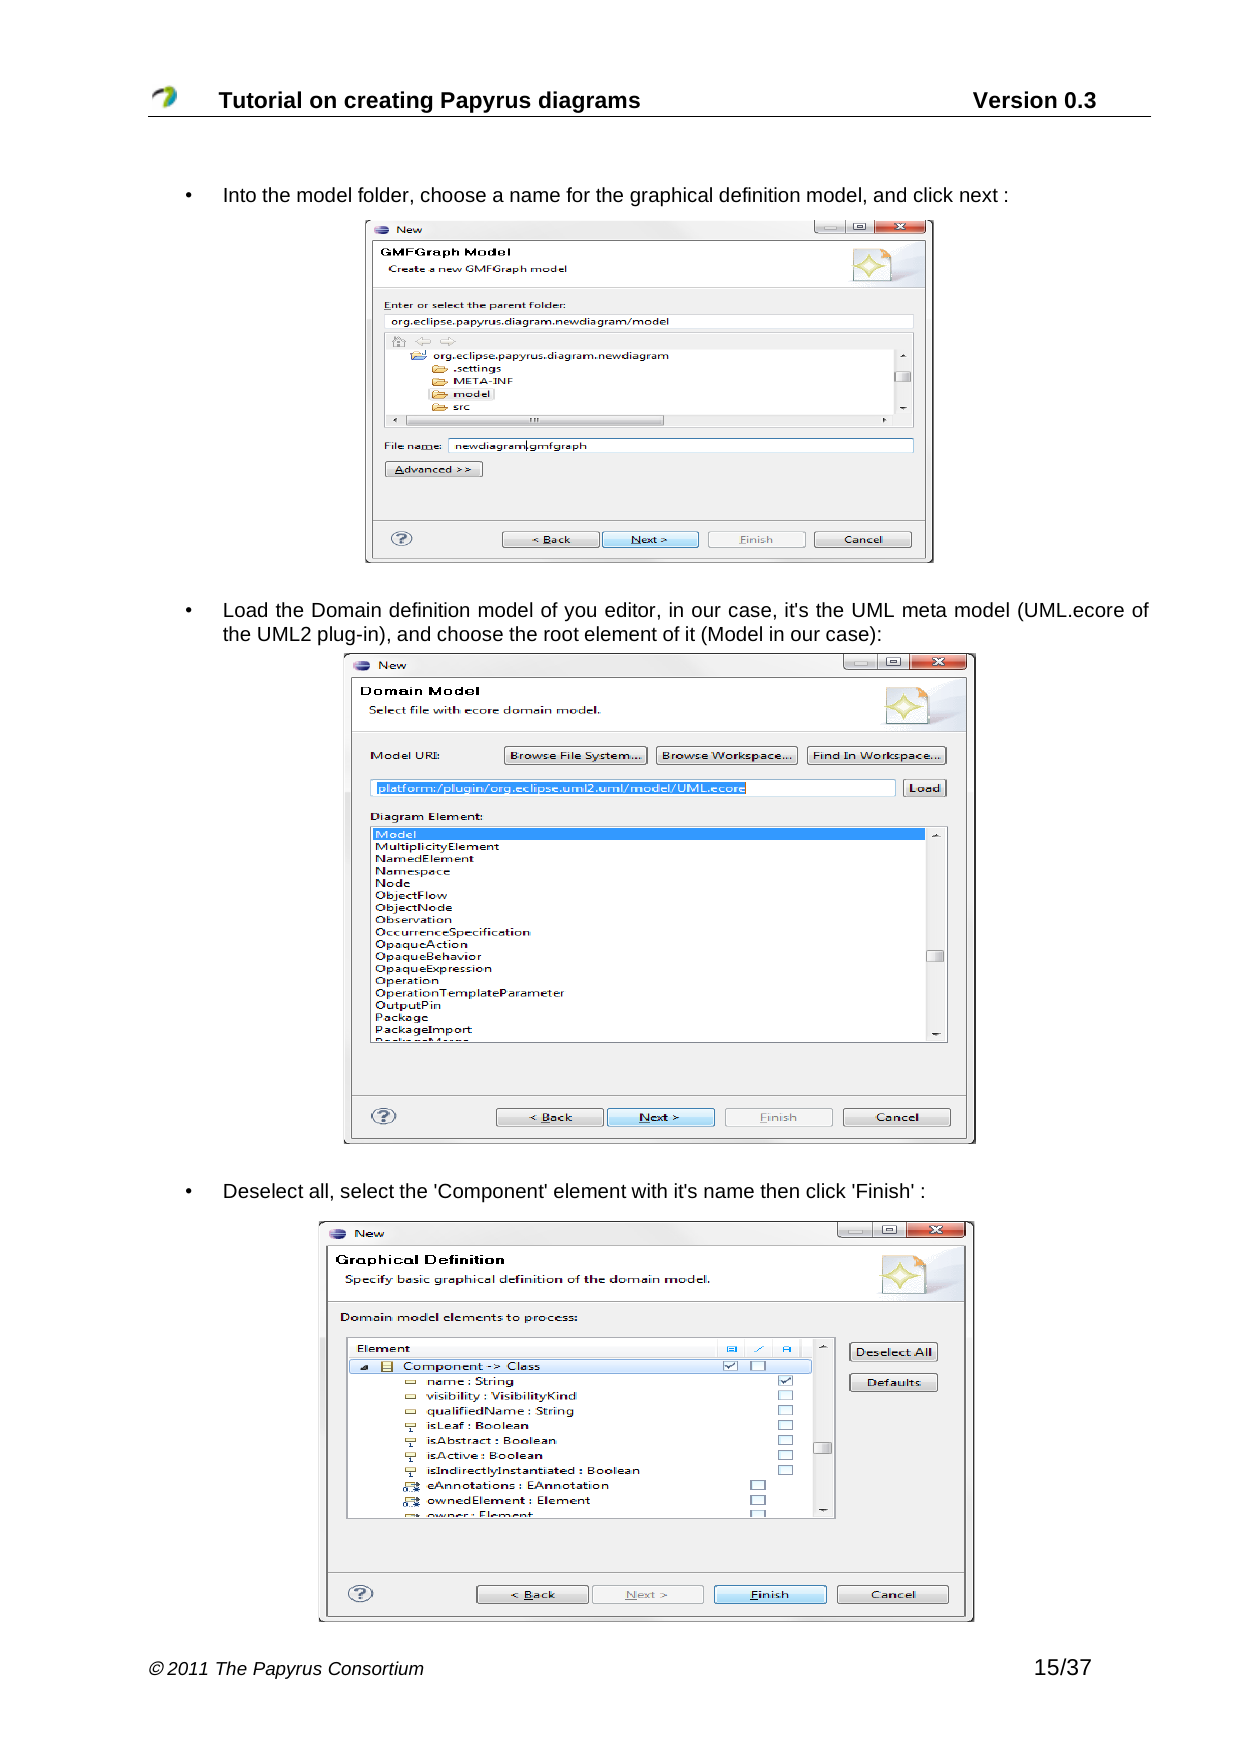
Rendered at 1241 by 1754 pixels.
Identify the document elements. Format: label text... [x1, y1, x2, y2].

list Into the model folder, choose a name for the graphical definition model, and click next : [185, 184, 1151, 207]
list Load the Domain definition model of you editor, in our case, it's the UML meta model (UML.ecore of the UML2 plug-in), and choose the root element of it (Model in our case): [185, 599, 1151, 646]
picture [318, 1221, 975, 1622]
picture [343, 653, 976, 1144]
list Deselect all, select the 'Component' element with it's name then click 'Finish' : [185, 1180, 1151, 1203]
picture [365, 220, 934, 563]
picture [152, 84, 177, 110]
